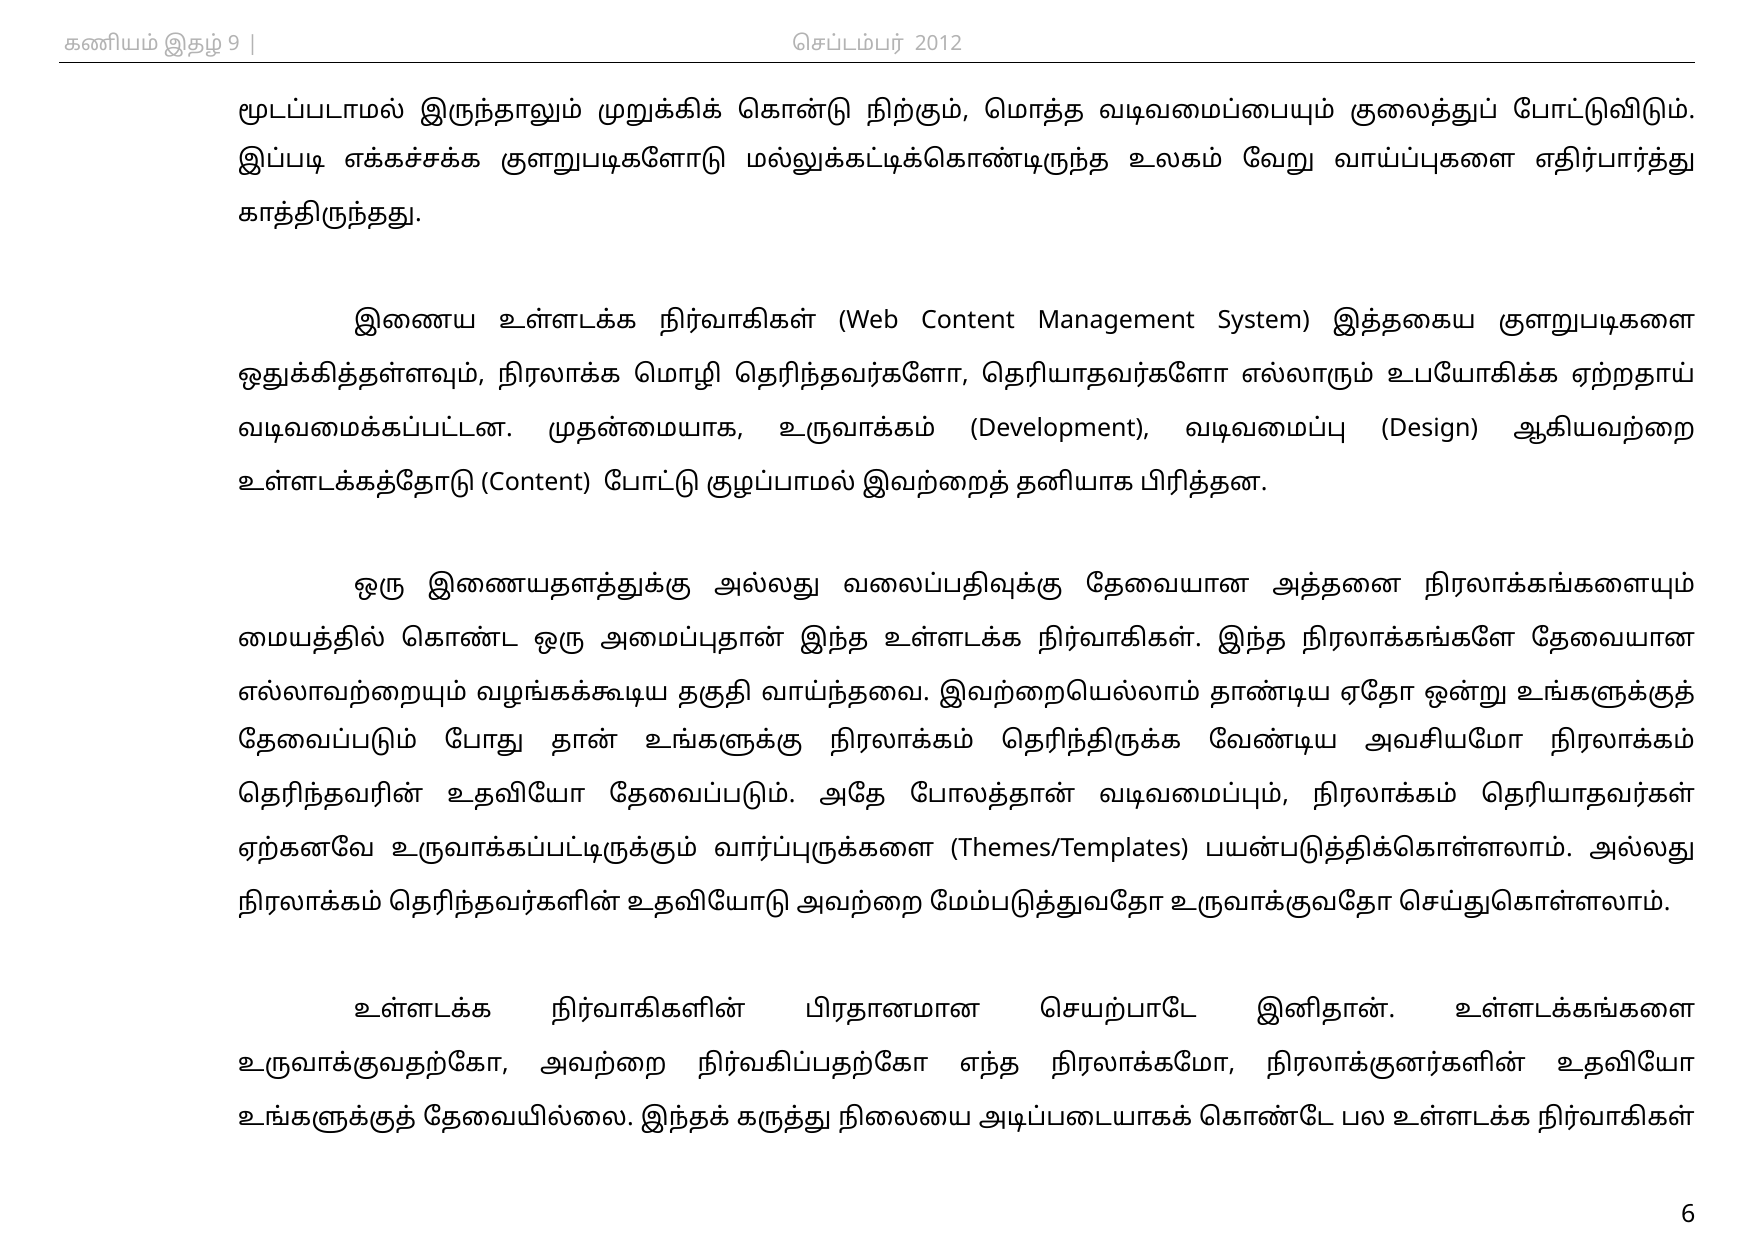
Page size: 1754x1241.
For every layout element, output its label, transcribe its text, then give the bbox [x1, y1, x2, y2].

text மூடப்படாமல் இருந்தாலும் முறுக்கிக் கொன்டு நிற்கும், மொத்த வடிவமைப்பையும் குலைத்துப் போட்டுவிடும். இப்படி எக்கச்சக்க குளறுபடிகளோடு மல்லுக்கட்டிக்கொண்டிருந்த உலகம் வேறு வாய்ப்புகளை எதிர்பார்த்து காத்திருந்தது. [238, 92, 1695, 232]
text இணைய உள்ளடக்க நிர்வாகிகள் (Web Content Management System) இத்தகைய குளறுபடிகளை ஒதுக்கித்தள்ளவும், நிரலாக்க மொழி தெரிந்தவர்களோ, தெரியாதவர்களோ எல்லாரும் உபயோகிக்க ஏற்றதாய் வடிவமைக்கப்பட்டன. முதன்மையாக, உருவாக்கம் (Development), வடிவமைப்பு (Design) ஆகியவற்றை உள்ளடக்கத்தோடு (Content) போட்டு குழப்பாமல் இவற்றைத் தனியாக பிரித்தன. [238, 301, 1695, 500]
text உள்ளடக்க நிர்வாகிகளின் பிரதானமான செயற்பாடே இனிதான். உள்ளடக்கங்களை உருவாக்குவதற்கோ, அவற்றை நிர்வகிப்பதற்கோ எந்த நிரலாக்கமோ, நிரலாக்குனர்களின் உதவியோ உங்களுக்குத் தேவையில்லை. இந்தக் கருத்து நிலையை அடிப்படையாகக் கொண்டே பல உள்ளடக்க நிர்வாகிகள் [238, 990, 1695, 1135]
text ஒரு இணையதளத்துக்கு அல்லது வலைப்பதிவுக்கு தேவையான அத்தனை நிரலாக்கங்களையும் மையத்தில் கொண்ட ஒரு அமைப்புதான் இந்த உள்ளடக்க நிர்வாகிகள். இந்த நிரலாக்கங்களே தேவையான எல்லாவற்றையும் வழங்கக்கூடிய தகுதி வாய்ந்தவை. இவற்றையெல்லாம் தாண்டிய ஏதோ ஒன்று உங்களுக்குத் தேவைப்படும் போது தான் உங்களுக்கு நிரலாக்கம் தெரிந்திருக்க வேண்டிய அவசியமோ நிரலாக்கம் தெரிந்தவரின் உதவியோ தேவைப்படும். அதே போலத்தான் வடிவமைப்பும், நிரலாக்கம் தெரியாதவர்கள் ஏற்கனவே உருவாக்கப்பட்டிருக்கும் வார்ப்புருக்களை (Themes/Templates) பயன்படுத்திக்கொள்ளலாம். அல்லது நிரலாக்கம் தெரிந்தவர்களின் உதவியோடு அவற்றை மேம்படுத்துவதோ உருவாக்குவதோ செய்துகொள்ளலாம். [238, 569, 1695, 921]
